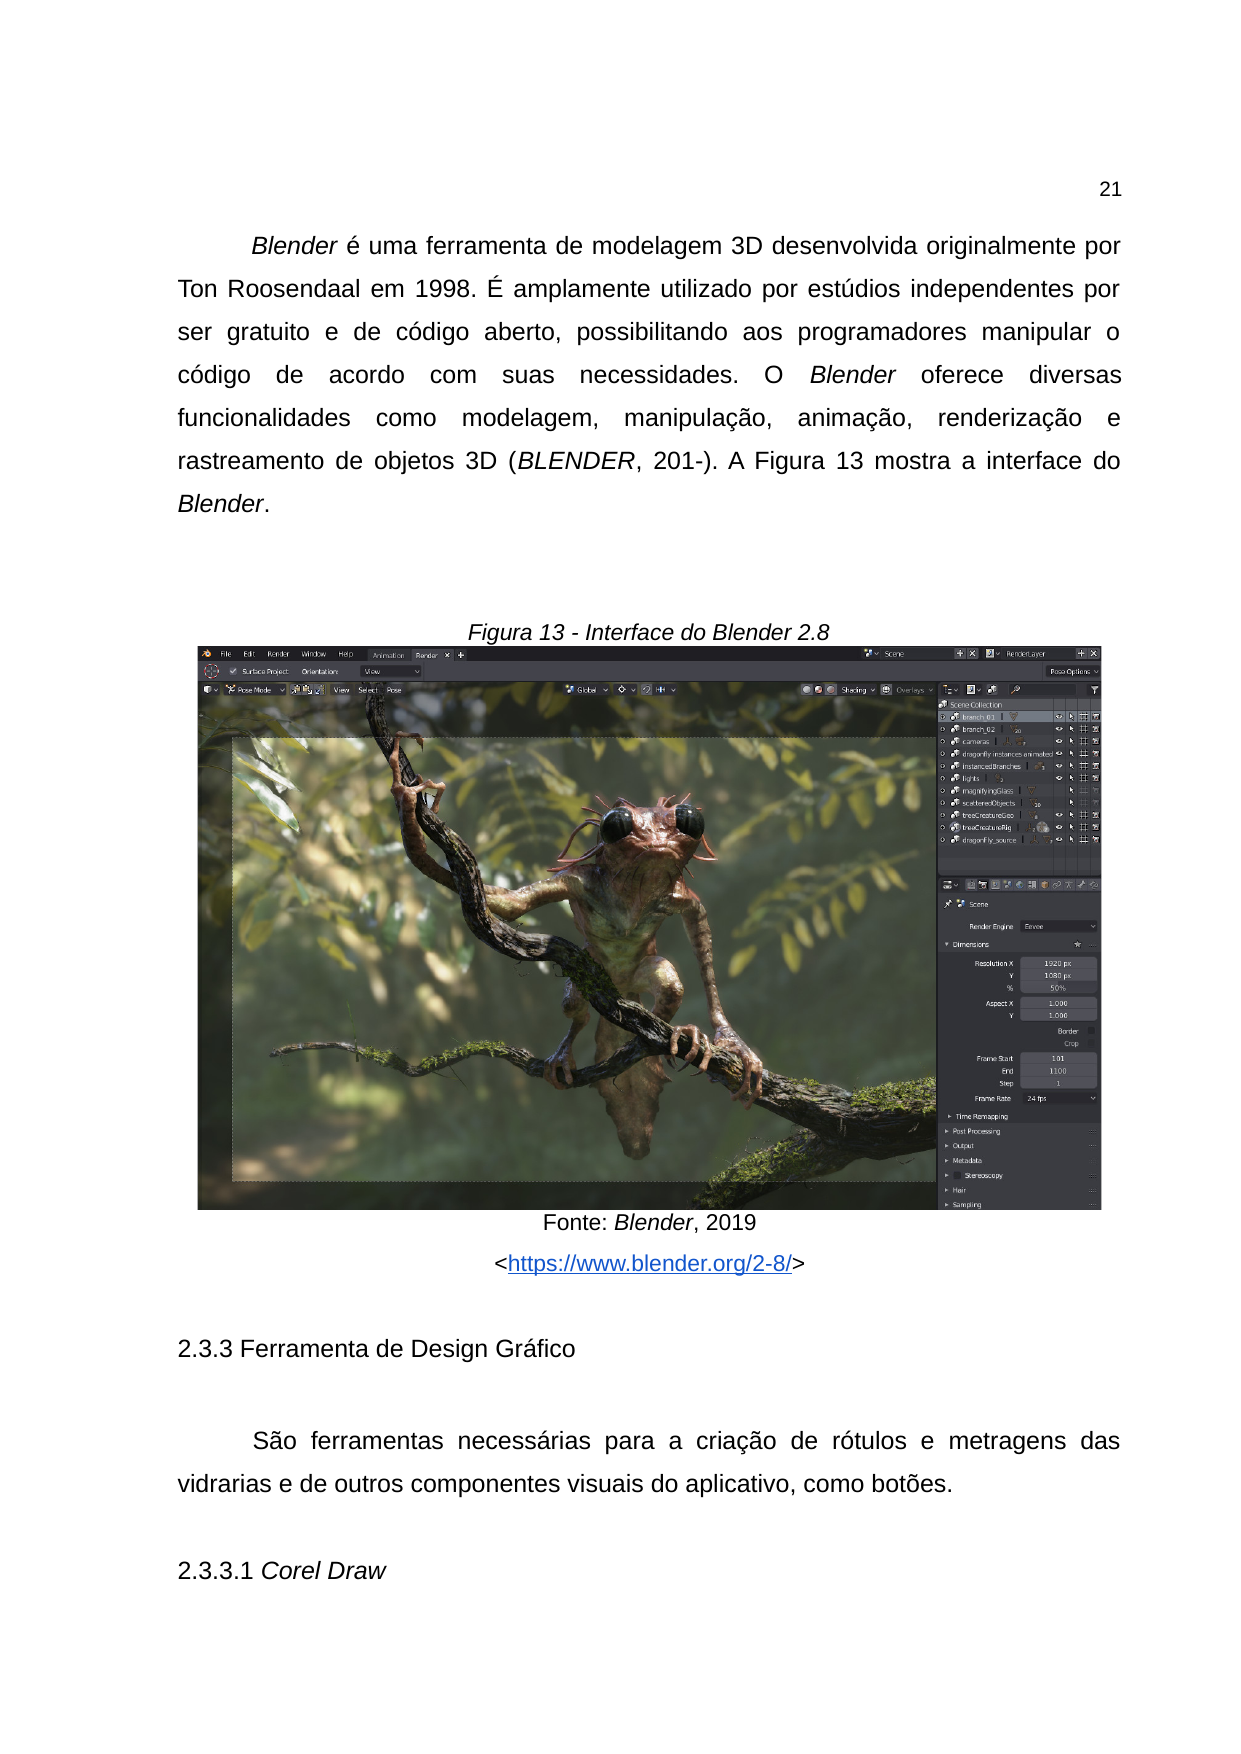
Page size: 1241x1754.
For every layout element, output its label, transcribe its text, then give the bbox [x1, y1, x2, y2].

subtitle 2.3.3 Ferramenta de Design Gráfico [177, 1291, 1122, 1363]
text Fonte: Blender, 2019 [177, 605, 1122, 1236]
picture [197, 646, 1102, 1210]
text São ferramentas necessárias para a criação de rótulos e metragens das vidrarias e de outros componentes visuais do aplicativo, como botões. [177, 1426, 1122, 1498]
text Blender é uma ferramenta de modelagem 3D desenvolvida originalmente por Ton Roosendaal em 1998. É amplamente utilizado por estúdios independentes por ser gratuito e de código aberto, possibilitando aos programadores manipular o código de acordo com suas necessidades. O Blender oferece diversas funcionalidades como modelagem, manipulação, animação, renderização e rastreamento de objetos 3D (BLENDER, 201-). A Figura 13 mostra a interface do Blender. [177, 231, 1122, 518]
text Figura 13 - Interface do Blender 2.8 [198, 617, 1102, 646]
subtitle 2.3.3.1 Corel Draw [177, 1556, 1122, 1584]
text <https://www.blender.org/2-8/> [177, 1250, 1122, 1276]
